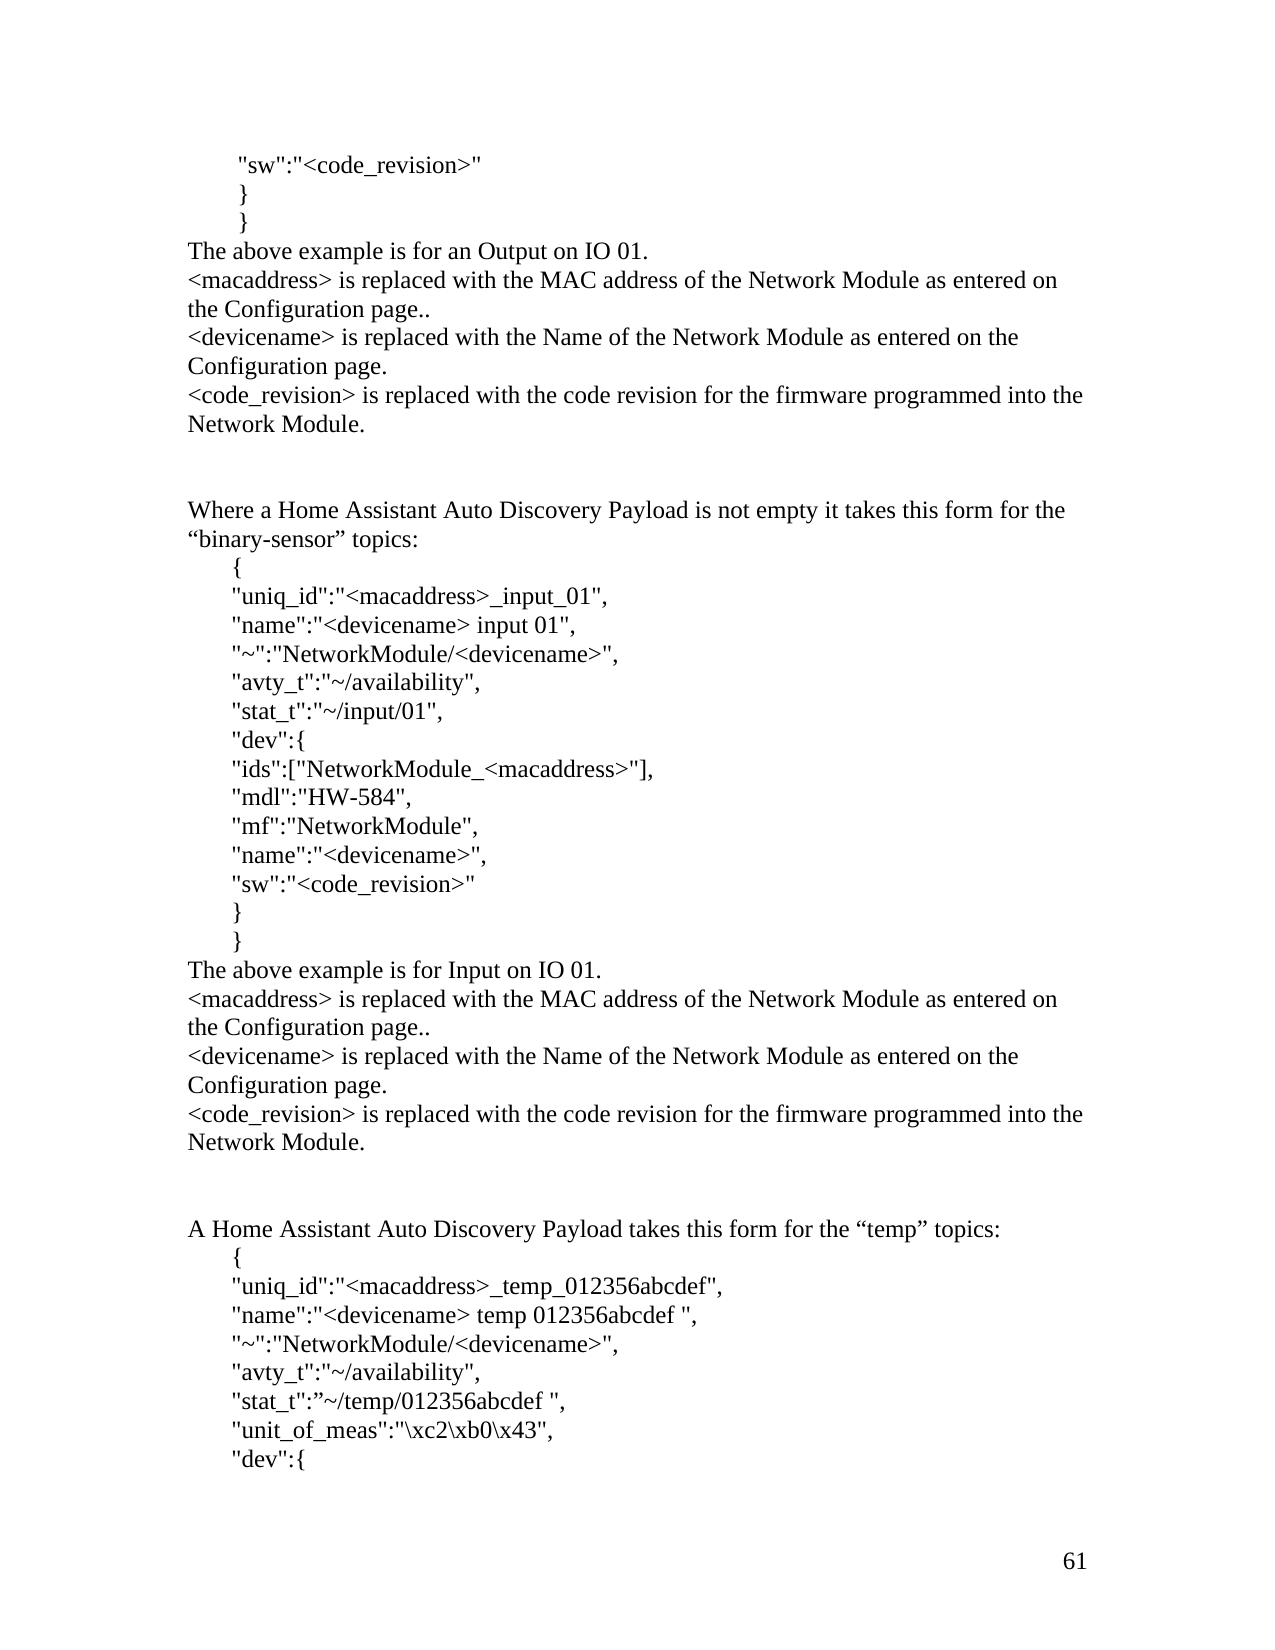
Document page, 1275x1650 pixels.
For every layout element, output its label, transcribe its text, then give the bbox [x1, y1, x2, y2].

text "avty_t":"~/availability", [187, 1357, 1087, 1386]
text "sw":"<code_revision>" [187, 150, 1087, 179]
text The above example is for Input on IO 01. [187, 955, 1087, 984]
text } [187, 897, 1087, 926]
text "ids":["NetworkModule_<macaddress>"], [187, 754, 1087, 782]
text "mdl":"HW-584", [187, 782, 1087, 811]
text "avty_t":"~/availability", [187, 667, 1087, 696]
text "~":"NetworkModule/<devicename>", [187, 639, 1087, 667]
text "~":"NetworkModule/<devicename>", [187, 1329, 1087, 1357]
text <macaddress> is replaced with the MAC address of the Network Module as entered on the Configuration page.. [187, 265, 1087, 322]
text Where a Home Assistant Auto Discovery Payload is not empty it takes this form for the “binary-sensor” topics: [187, 495, 1087, 552]
text "dev":{ [187, 725, 1087, 754]
text <code_revision> is replaced with the code revision for the firmware programmed into the Network Module. [187, 380, 1087, 437]
text } [187, 926, 1087, 955]
text <macaddress> is replaced with the MAC address of the Network Module as entered on the Configuration page.. [187, 984, 1087, 1041]
text } [187, 207, 1087, 236]
text A Home Assistant Auto Discovery Payload takes this form for the “temp” topics: [187, 1214, 1087, 1242]
text "uniq_id":"<macaddress>_temp_012356abcdef", [187, 1271, 1087, 1300]
text "name":"<devicename> temp 012356abcdef ", [187, 1300, 1087, 1329]
text <devicename> is replaced with the Name of the Network Module as entered on the Configuration page. [187, 1041, 1087, 1099]
text { [187, 1242, 1087, 1271]
text "stat_t":"~/input/01", [187, 696, 1087, 725]
text <devicename> is replaced with the Name of the Network Module as entered on the Configuration page. [187, 322, 1087, 380]
text "name":"<devicename> input 01", [187, 610, 1087, 639]
text The above example is for an Output on IO 01. [187, 236, 1087, 265]
text } [187, 179, 1087, 207]
text <code_revision> is replaced with the code revision for the firmware programmed into the Network Module. [187, 1099, 1087, 1156]
text "unit_of_meas":"\xc2\xb0\x43", [187, 1415, 1087, 1444]
text { [187, 552, 1087, 581]
text "dev":{ [187, 1444, 1087, 1472]
text "mf":"NetworkModule", [187, 811, 1087, 840]
text "uniq_id":"<macaddress>_input_01", [187, 581, 1087, 610]
text "sw":"<code_revision>" [187, 869, 1087, 897]
text "stat_t":”~/temp/012356abcdef ", [187, 1386, 1087, 1415]
text "name":"<devicename>", [187, 840, 1087, 869]
